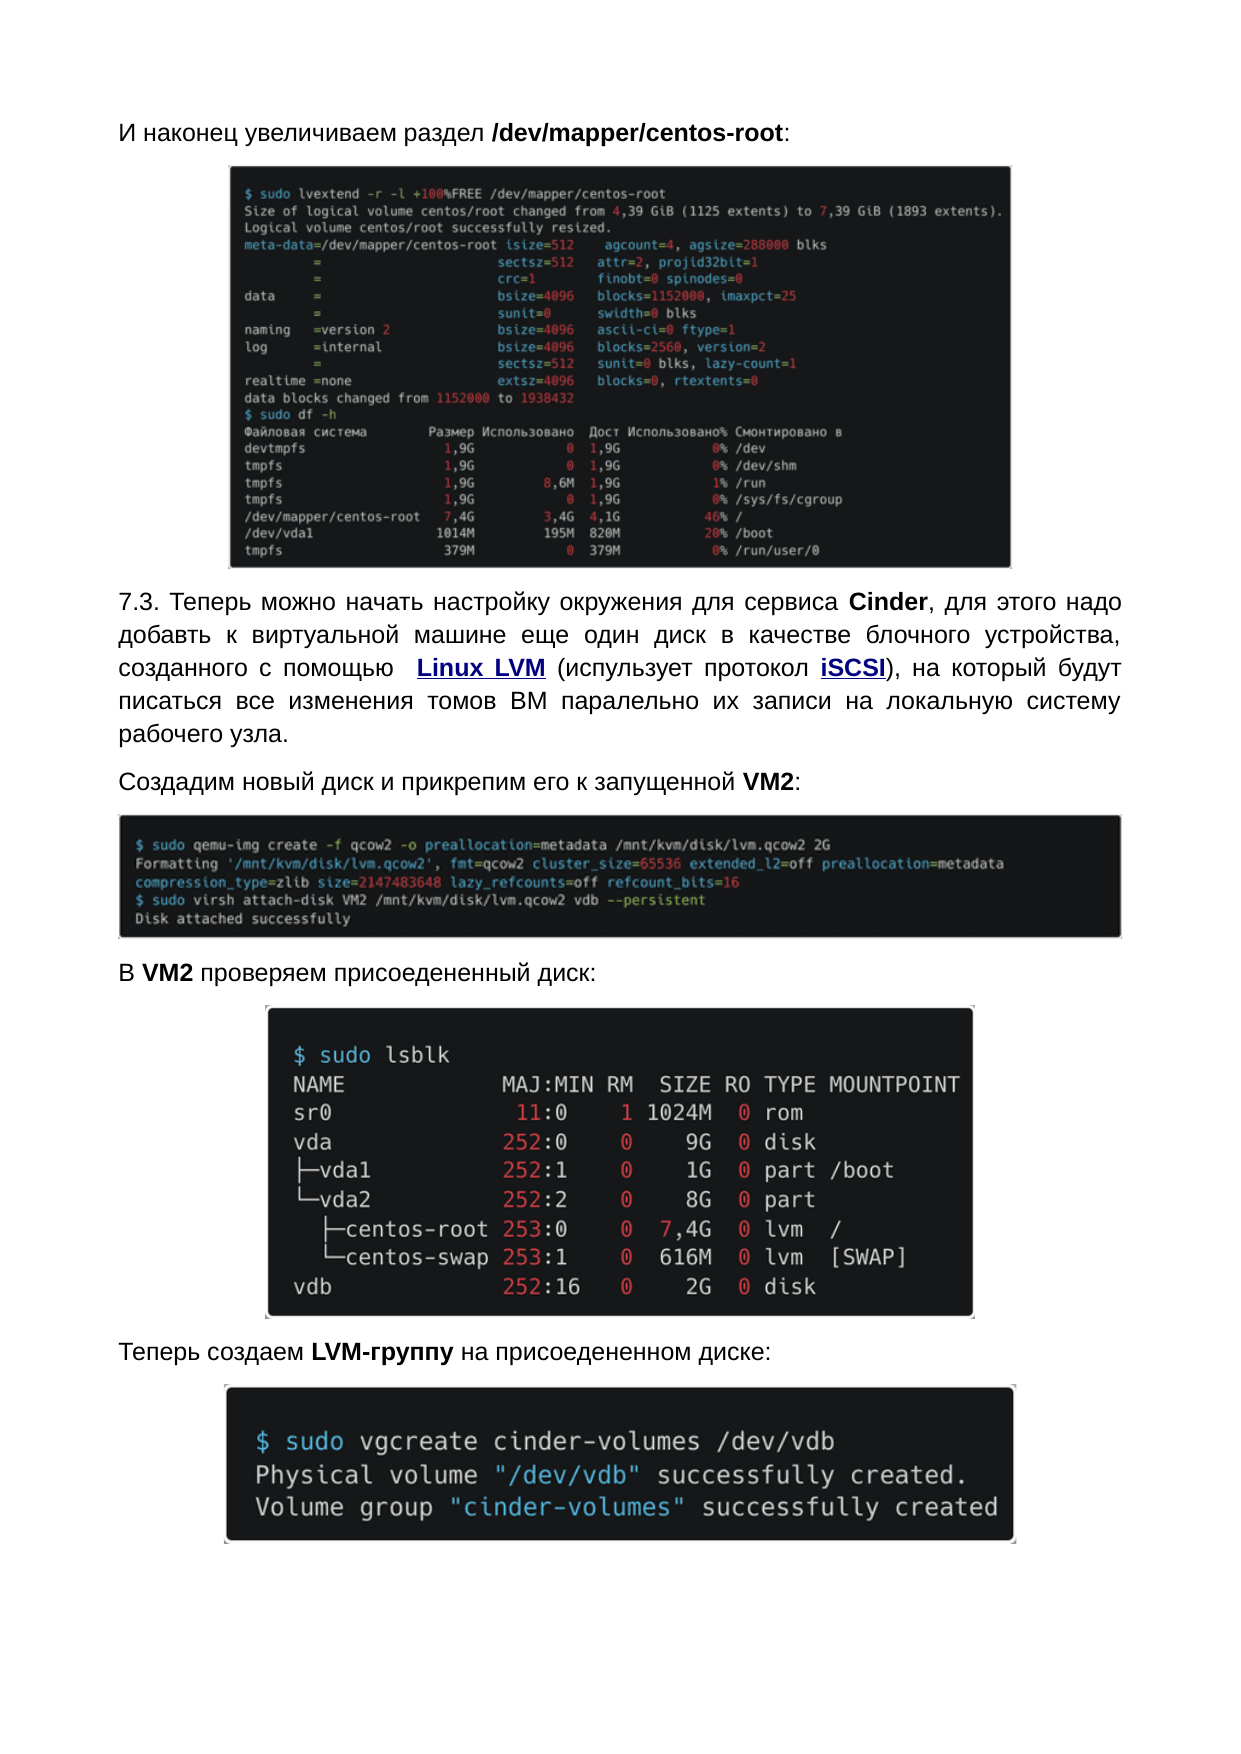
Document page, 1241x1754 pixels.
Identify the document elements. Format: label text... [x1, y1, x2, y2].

picture [228, 165, 1013, 569]
text Теперь создаем LVM-группу на присоедененном диске: [118, 1337, 1122, 1366]
picture [223, 1384, 1017, 1544]
text Создадим новый диск и прикрепим его к запущенной VM2: [118, 767, 1122, 795]
text В VM2 проверяем присоедененный диск: [118, 958, 1122, 986]
picture [118, 814, 1123, 939]
text 7.3. Теперь можно начать настройку окружения для сервиса Cinder, для этого надо добавть к виртуальной машине еще один диск в качестве блочного устройства, созданного с помощью Linux LVM (испульзует протокол iSCSI), на который будут писаться все изменения томов ВМ паралельно их записи на локальную систему рабочего узла. [118, 587, 1122, 748]
text И наконец увеличиваем раздел /dev/mapper/centos-root: [118, 118, 1122, 147]
picture [265, 1005, 975, 1319]
